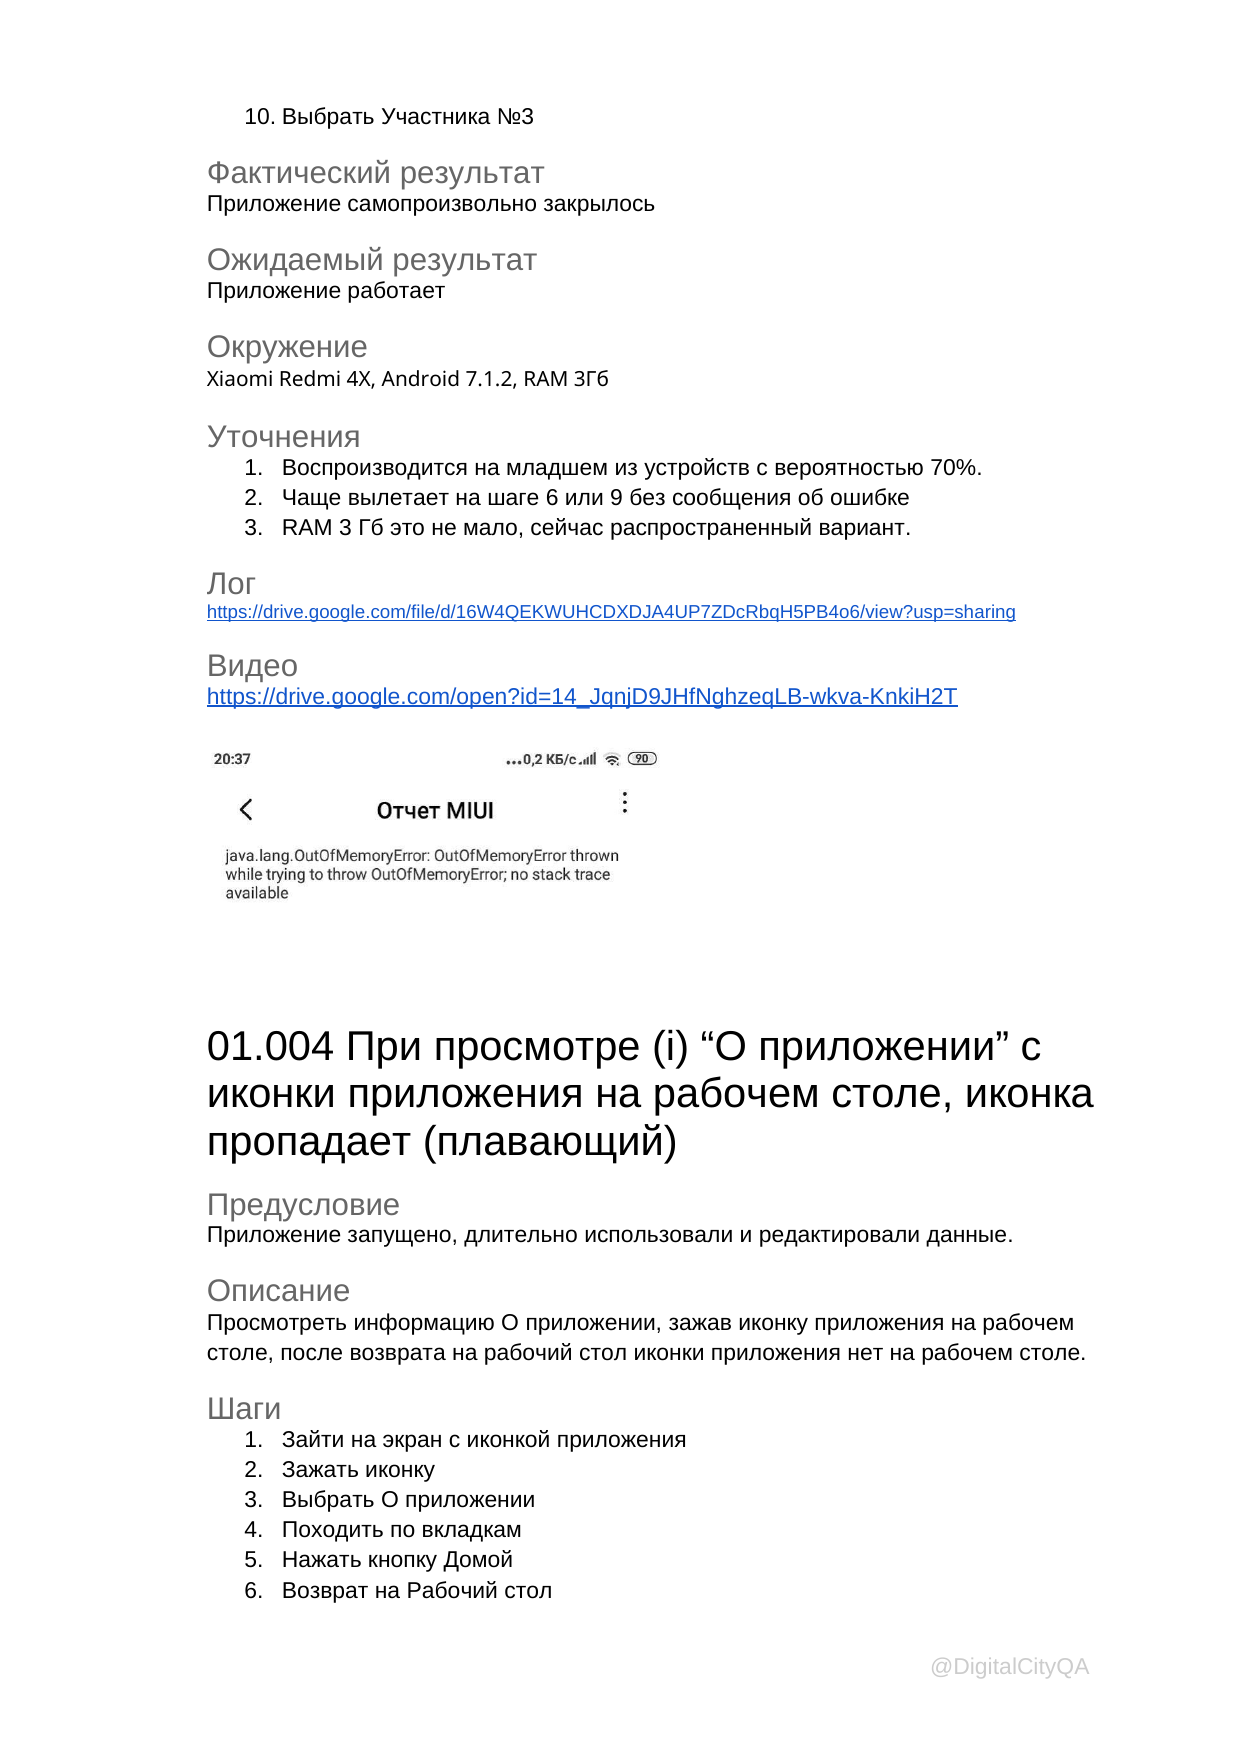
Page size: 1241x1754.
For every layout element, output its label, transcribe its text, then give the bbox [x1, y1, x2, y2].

list Выбрать Участника №3 [244, 103, 1122, 130]
list RAM 3 Гб это не мало, сейчас распространенный вариант. [244, 514, 1122, 540]
text https://drive.google.com/file/d/16W4QEKWUHCDXDJA4UP7ZDcRbqH5PB4o6/view?usp=sharing [207, 601, 1122, 623]
subtitle Шаги [207, 1390, 1122, 1426]
list Походить по вкладкам [244, 1516, 1122, 1543]
list Воспроизводится на младшем из устройств с вероятностью 70%. [244, 454, 1122, 480]
text Приложение самопроизвольно закрылось [207, 190, 1122, 217]
subtitle 01.004 При просмотре (i) “О приложении” с иконки приложения на рабочем столе, иконка пропадает (плавающий) [207, 1021, 1122, 1165]
subtitle Лог [207, 565, 1122, 601]
subtitle Описание [207, 1272, 1122, 1308]
list Зайти на экран с иконкой приложения [244, 1426, 1122, 1452]
list Возврат на Рабочий стол [244, 1577, 1122, 1603]
subtitle Видео [207, 647, 1122, 683]
text Приложение работает [207, 277, 1122, 304]
text Просмотреть информацию О приложении, зажав иконку приложения на рабочем столе, после возврата на рабочий стол иконки приложения нет на рабочем столе. [207, 1308, 1122, 1365]
text Приложение запущено, длительно использовали и редактировали данные. [207, 1221, 1122, 1248]
subtitle Фактический результат [207, 154, 1122, 190]
list Нажать кнопку Домой [244, 1546, 1122, 1573]
subtitle Уточнения [207, 418, 1122, 454]
list Выбрать О приложении [244, 1486, 1122, 1512]
text https://drive.google.com/open?id=14_JqnjD9JHfNghzeqLB-wkva-KnkiH2T [207, 683, 1122, 709]
list Зажать иконку [244, 1456, 1122, 1482]
text Xiaomi Redmi 4X, Android 7.1.2, RAM 3Гб [207, 364, 1122, 393]
subtitle Окружение [207, 328, 1122, 364]
list Чаще вылетает на шаге 6 или 9 без сообщения об ошибке [244, 484, 1122, 510]
subtitle Предусловие [207, 1186, 1122, 1221]
picture [206, 743, 664, 946]
subtitle Ожидаемый результат [207, 241, 1122, 277]
